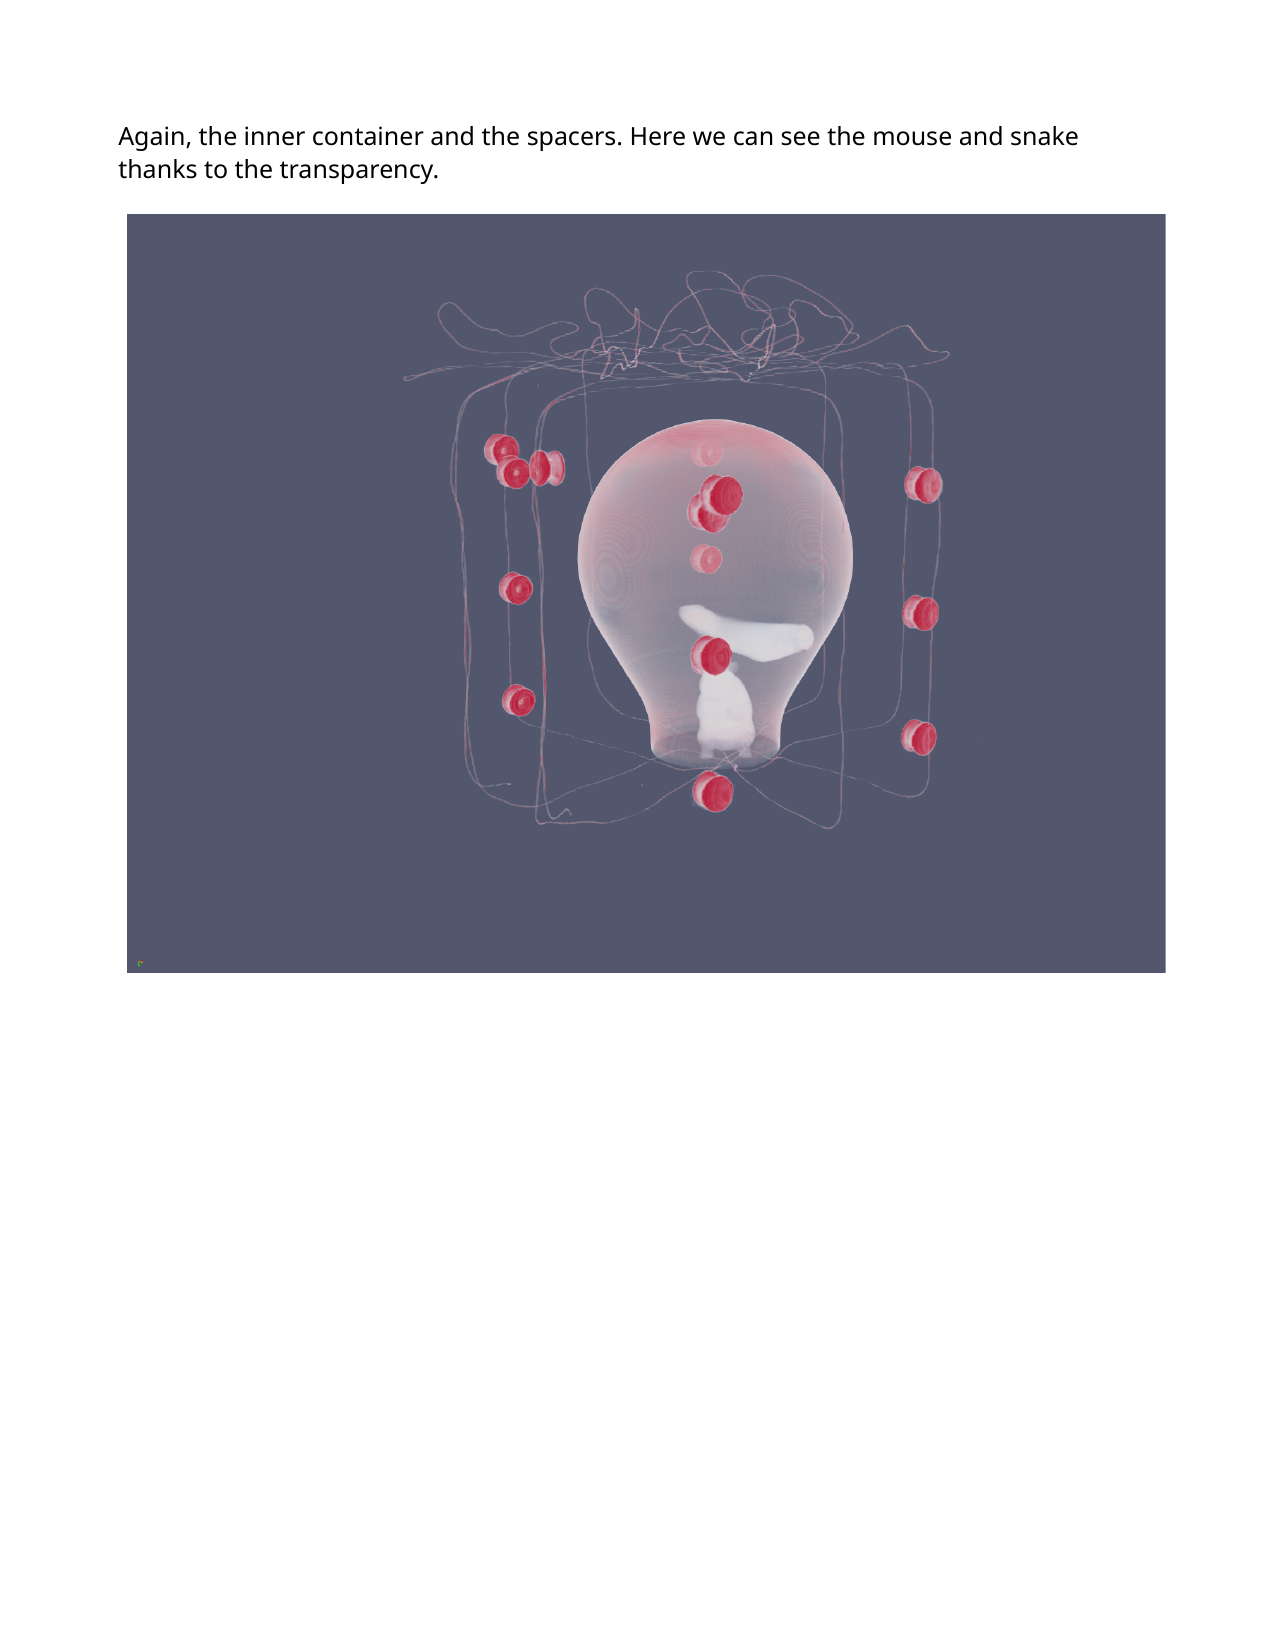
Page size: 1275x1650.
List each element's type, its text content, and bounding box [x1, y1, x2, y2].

picture [127, 214, 1166, 973]
text Again, the inner container and the spacers. Here we can see the mouse and snake thanks to the transparency. [118, 118, 1157, 186]
